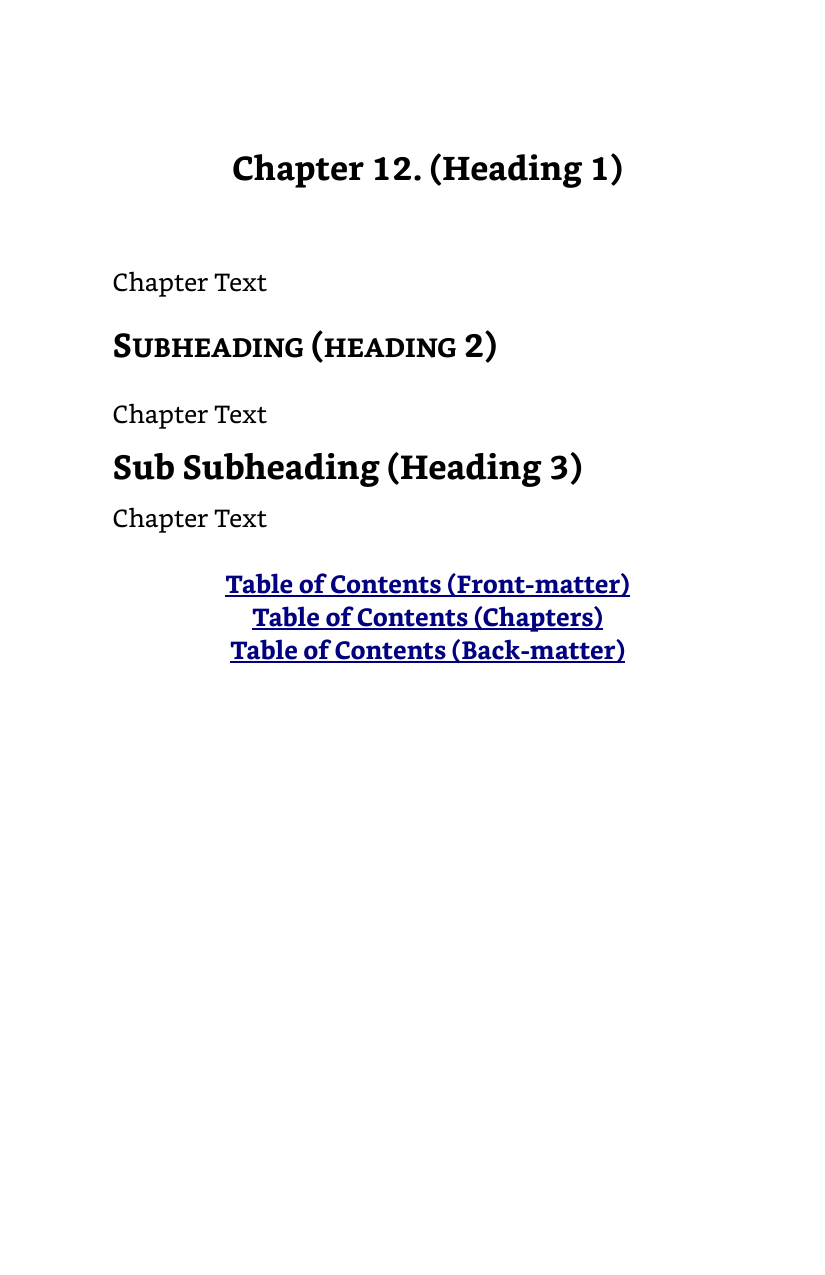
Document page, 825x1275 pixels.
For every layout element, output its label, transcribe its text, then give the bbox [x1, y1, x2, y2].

text Table of Contents (Chapters) [112, 600, 742, 633]
subtitle Chapter 12. (Heading 1) [112, 146, 742, 189]
text Table of Contents (Back-matter) [112, 633, 742, 666]
text Chapter Text [112, 501, 742, 534]
text Table of Contents (Front-matter) [112, 567, 742, 600]
text Chapter Text [112, 397, 742, 429]
subtitle Subheading (heading 2) [112, 322, 742, 366]
subtitle Sub Subheading (Heading 3) [112, 444, 742, 488]
text Chapter Text [112, 264, 742, 297]
